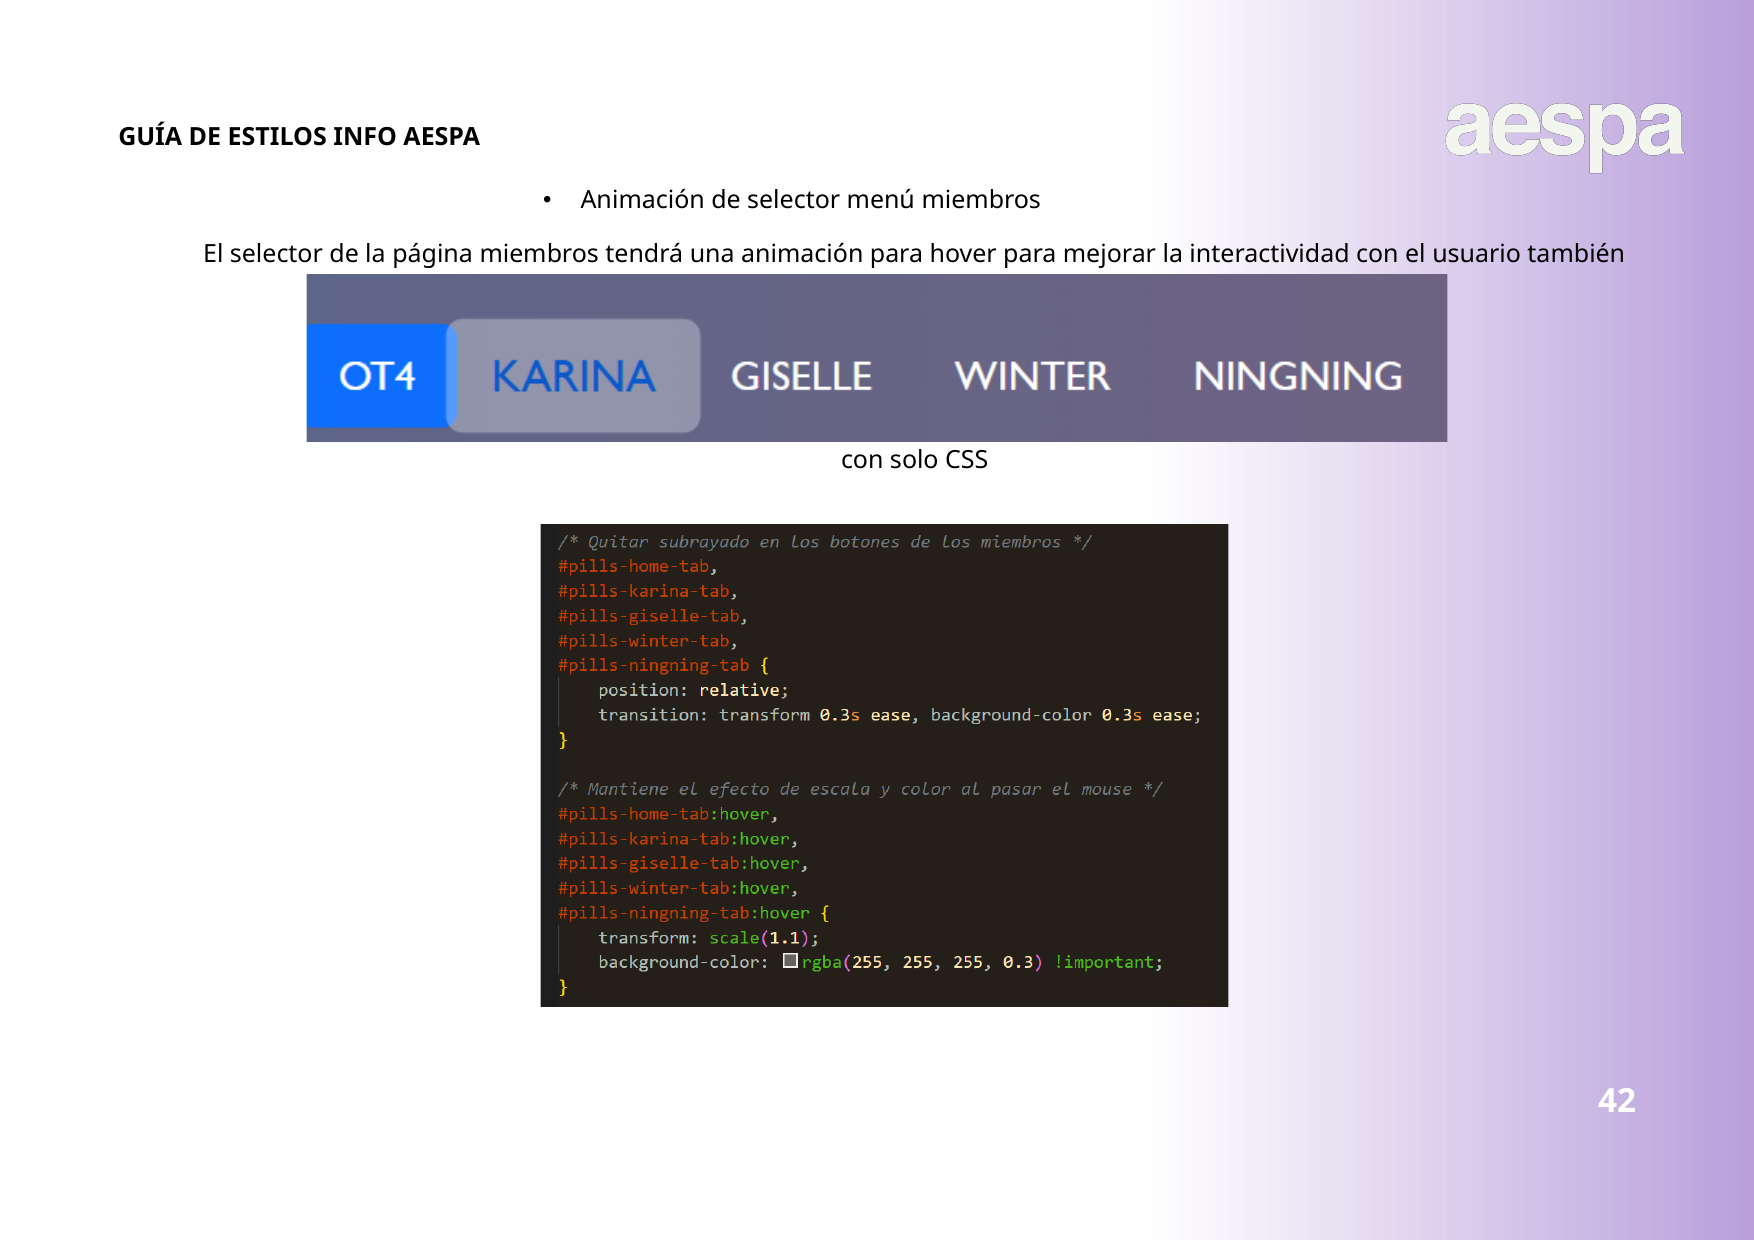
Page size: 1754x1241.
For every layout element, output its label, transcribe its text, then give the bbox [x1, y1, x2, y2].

picture [1428, 88, 1703, 187]
list El selector de la página miembros tendrá una animación para hover para mejorar la interactividad con el usuario también con solo CSS [156, 235, 1636, 509]
picture [540, 524, 1229, 1007]
picture [306, 274, 1448, 442]
list Animación de selector menú miembros [156, 182, 1636, 216]
